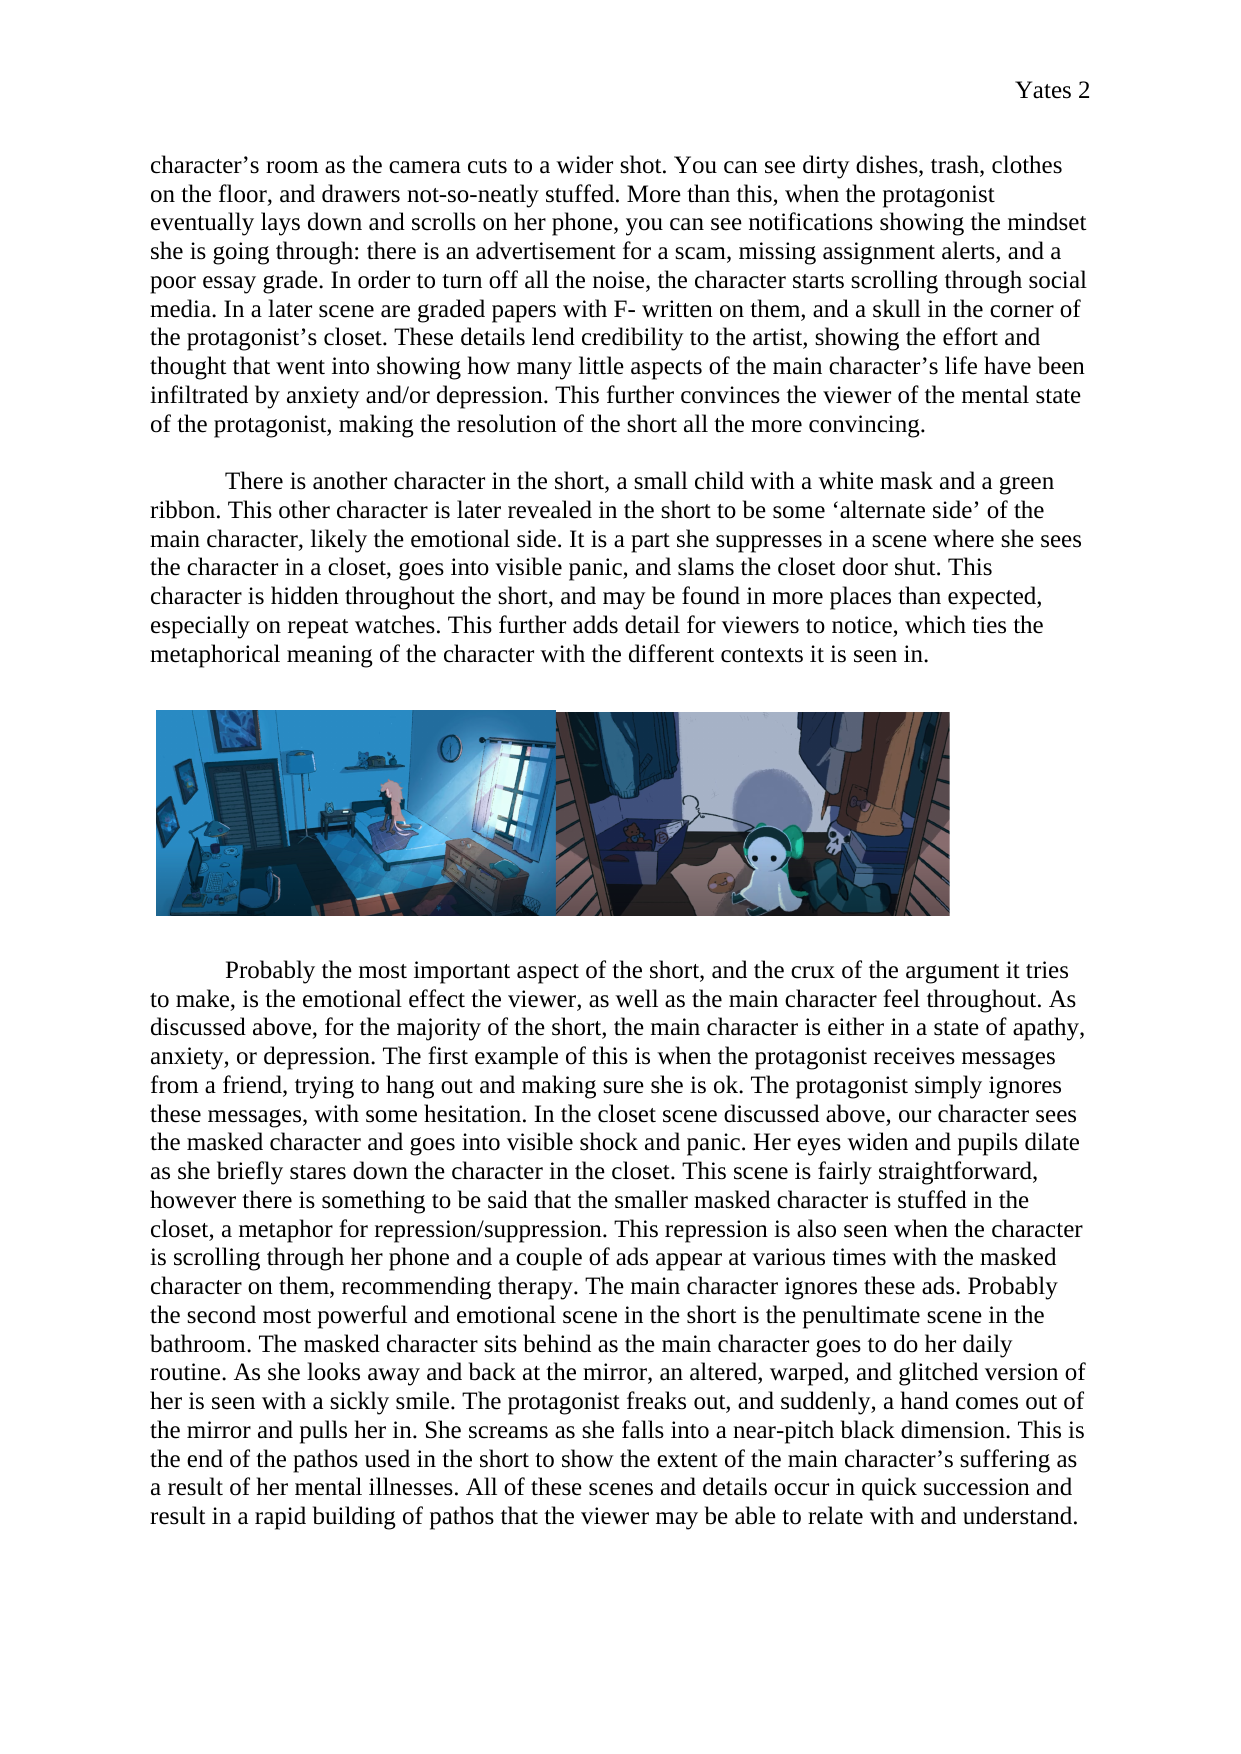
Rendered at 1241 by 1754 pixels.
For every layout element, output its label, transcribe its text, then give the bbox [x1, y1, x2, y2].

picture [156, 710, 950, 916]
text There is another character in the short, a small child with a white mask and a green ribbon. This other character is later revealed in the short to be some ‘alternate side’ of the main character, likely the emotional side. It is a part she suppresses in a scene where she sees the character in a closet, goes into visible panic, and slams the closet door shut. This character is hidden throughout the short, and may be found in more places than expected, especially on repeat watches. This further adds detail for viewers to notice, which ties the metaphorical meaning of the character with the different contexts it is seen in. [150, 466, 1090, 667]
text character’s room as the camera cuts to a wider shot. You can see dirty dishes, trash, clothes on the floor, and drawers not-so-neatly stuffed. More than this, when the protagonist eventually lays down and scrolls on her phone, you can see notifications showing the mindset she is going through: there is an advertisement for a scam, missing assignment alerts, and a poor essay grade. In order to turn off all the noise, the character starts scrolling through social media. In a later scene are graded papers with F- written on them, and a skull in the corner of the protagonist’s closet. These details lend credibility to the artist, showing the effort and thought that went into showing how many little aspects of the main character’s life have been infiltrated by anxiety and/or depression. This further convinces the viewer of the mental state of the protagonist, making the resolution of the short all the more convincing. [150, 150, 1090, 437]
text Probably the most important aspect of the short, and the crux of the argument it tries to make, is the emotional effect the viewer, as well as the main character feel throughout. As discussed above, for the majority of the short, the main character is either in a state of apathy, anxiety, or depression. The first example of this is when the protagonist receives messages from a friend, trying to hang out and making sure she is ok. The protagonist simply ignores these messages, with some hesitation. In the closet scene discussed above, our character sees the masked character and goes into visible shock and panic. Her eyes widen and pupils dilate as she briefly stares down the character in the closet. This scene is fairly straightforward, however there is something to be said that the smaller masked character is stuffed in the closet, a metaphor for repression/suppression. This repression is also seen when the character is scrolling through her phone and a couple of ads appear at various times with the masked character on them, recommending therapy. The main character ignores these ads. Probably the second most powerful and emotional scene in the short is the penultimate scene in the bathroom. The masked character sits behind as the main character goes to do her daily routine. As she looks away and back at the mirror, an altered, warped, and glitched version of her is seen with a sickly smile. The protagonist freaks out, and suddenly, a hand comes out of the mirror and pulls her in. She screams as she falls into a near-pitch black dimension. This is the end of the pathos used in the short to show the extent of the main character’s suffering as a result of her mental illnesses. All of these scenes and details occur in quick succession and result in a rapid building of pathos that the viewer may be able to relate with and understand. [150, 955, 1090, 1530]
